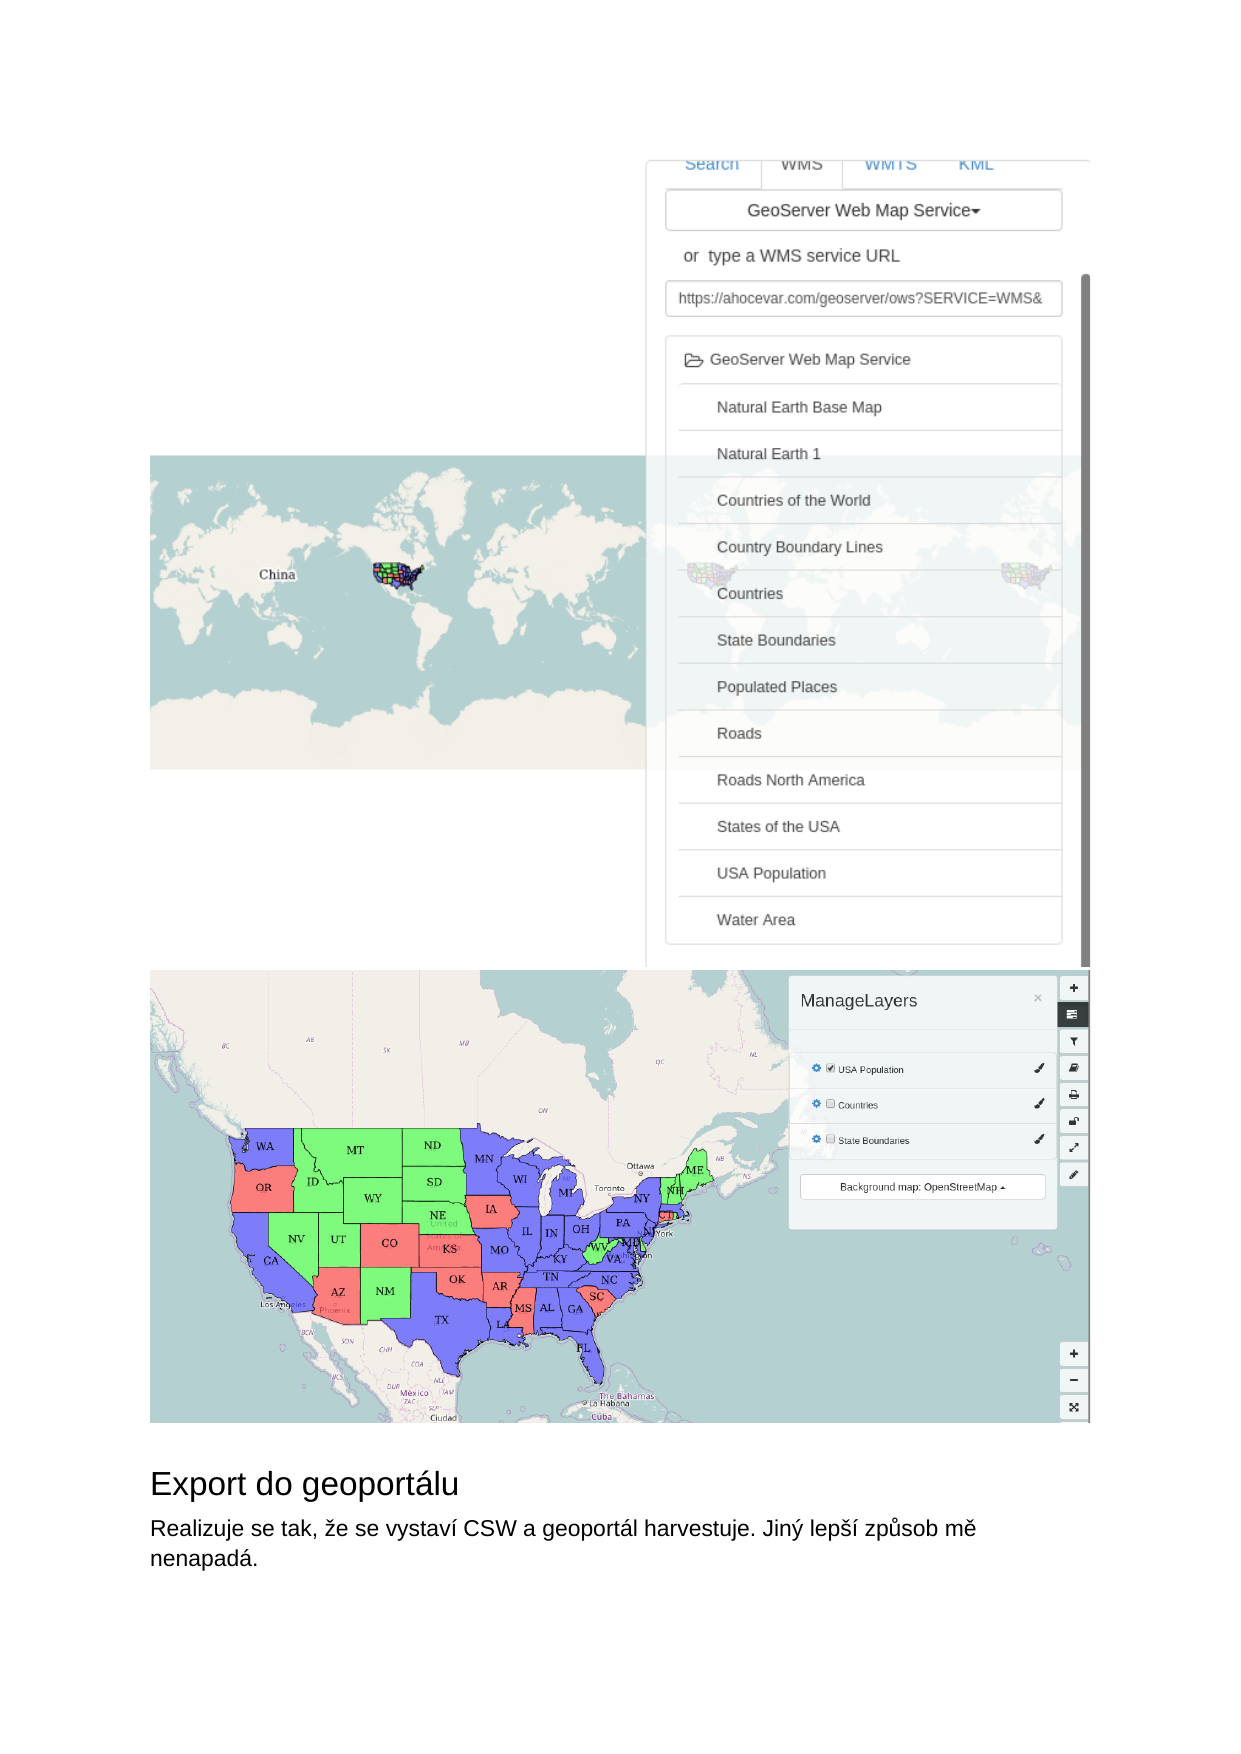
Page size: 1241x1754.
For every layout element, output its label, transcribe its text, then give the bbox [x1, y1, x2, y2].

text Realizuje se tak, že se vystaví CSW a geoportál harvestuje. Jiný lepší způsob mě nenapadá. [150, 1515, 1090, 1571]
picture [150, 970, 1091, 1423]
picture [150, 150, 1091, 967]
subtitle Export do geoportálu [150, 1464, 1090, 1502]
